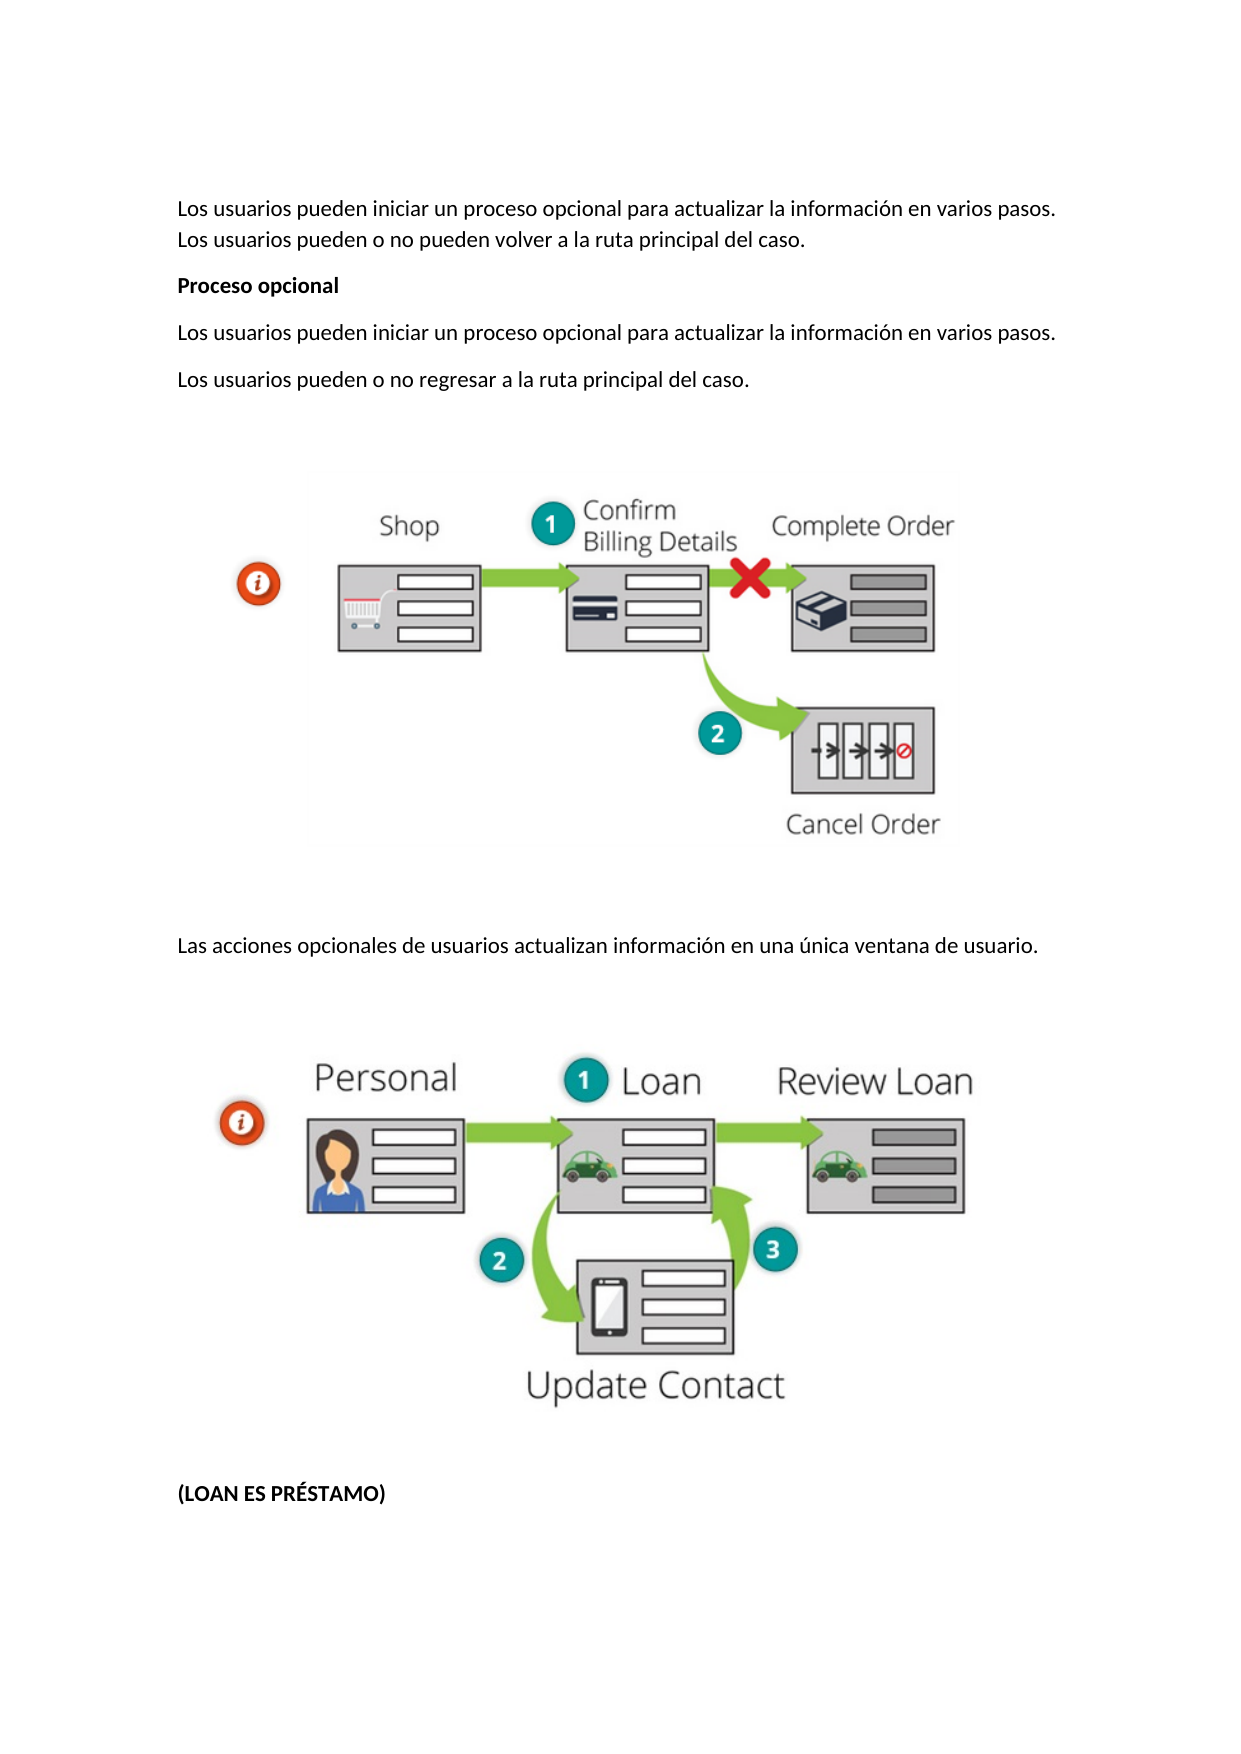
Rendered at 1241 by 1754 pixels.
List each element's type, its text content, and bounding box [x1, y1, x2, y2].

text Los usuarios pueden iniciar un proceso opcional para actualizar la información en varios pasos. [177, 318, 1063, 346]
text (LOAN ES PRÉSTAMO) [177, 1479, 1063, 1508]
text Las acciones opcionales de usuarios actualizan información en una única ventana de usuario. [177, 931, 1063, 959]
text Proceso opcional [177, 272, 1063, 299]
text Los usuarios pueden o no regresar a la ruta principal del caso. [177, 365, 1063, 393]
picture [177, 1024, 1063, 1461]
text Los usuarios pueden iniciar un proceso opcional para actualizar la información en varios pasos. Los usuarios pueden o no pueden volver a la ruta principal del caso. [177, 194, 1063, 253]
picture [177, 459, 1063, 866]
